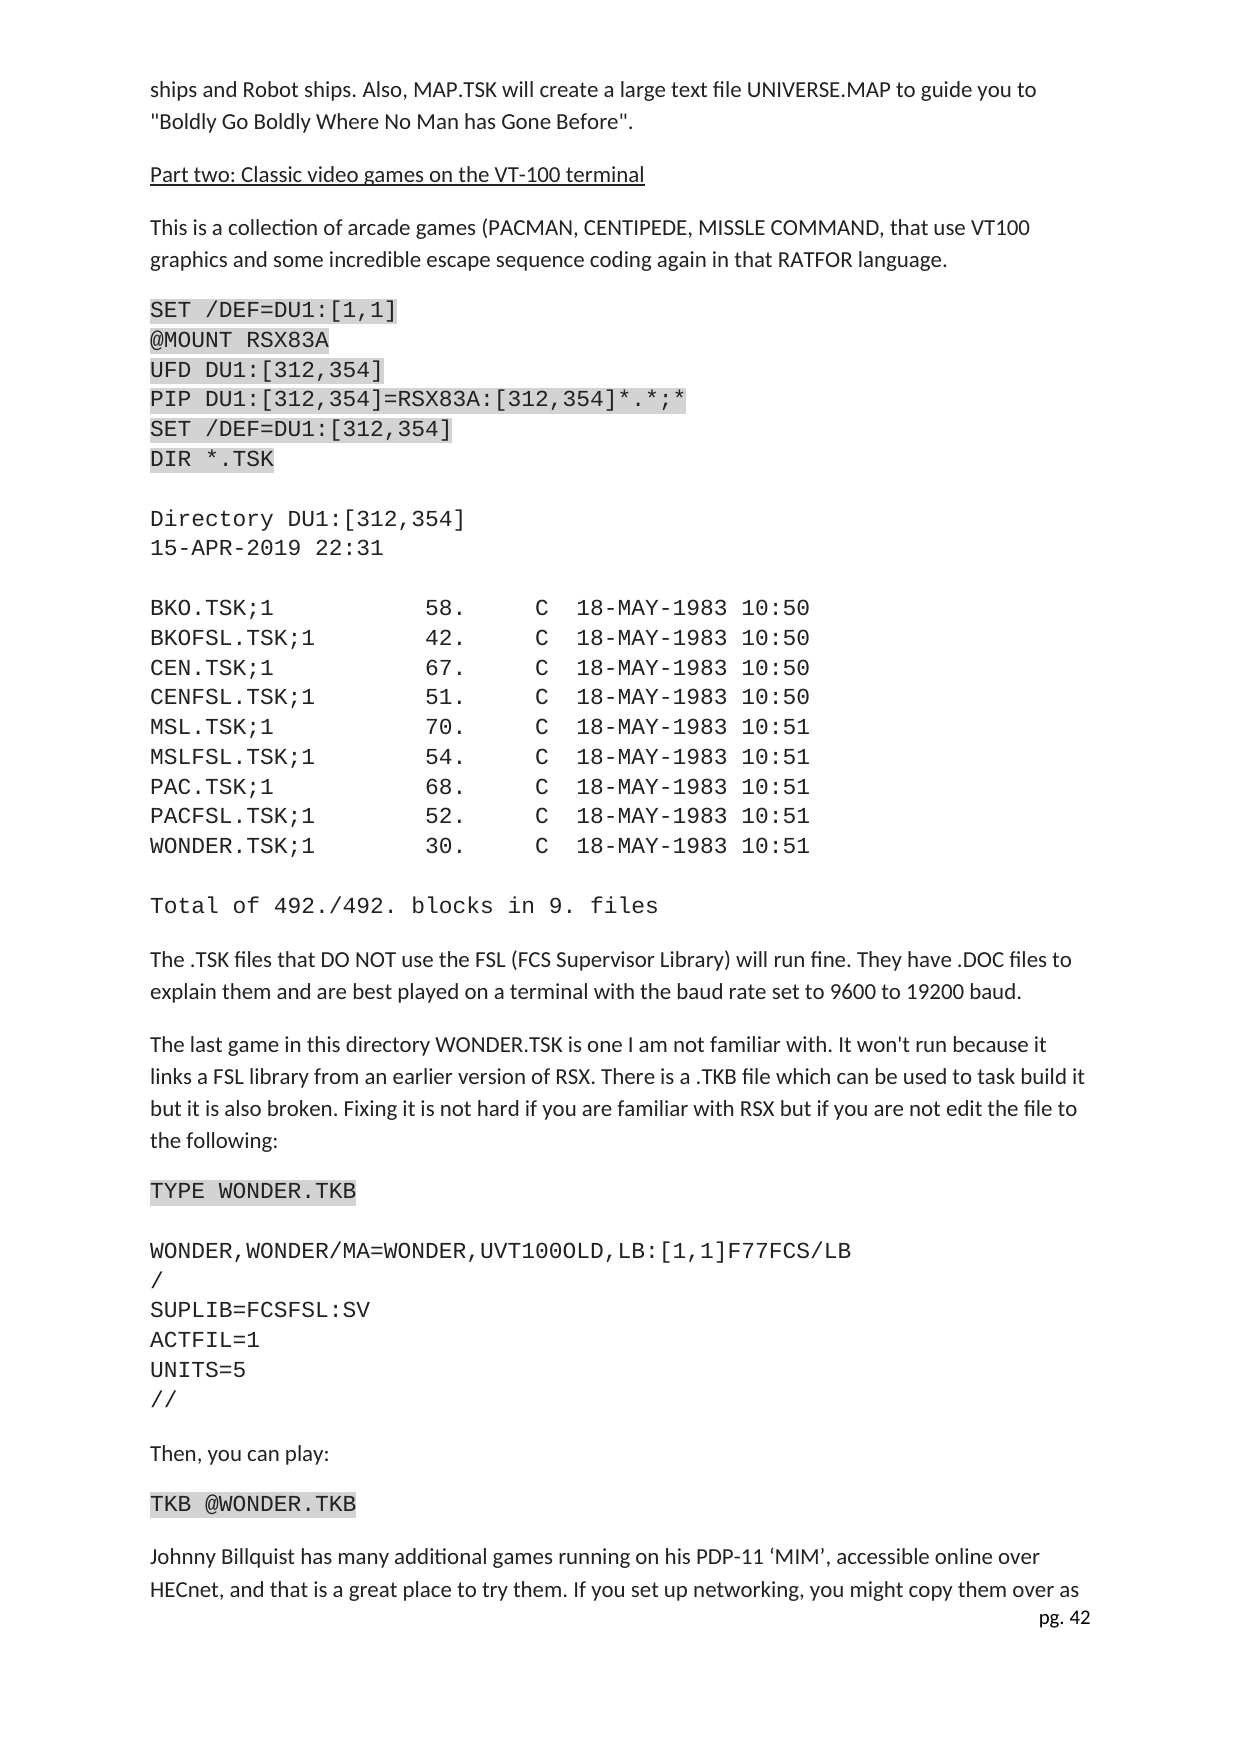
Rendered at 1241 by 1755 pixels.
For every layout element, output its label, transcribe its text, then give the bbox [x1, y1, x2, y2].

text PIP DU1:[312,354]=RSX83A:[312,354]*.*;* [150, 388, 1090, 414]
text SET /DEF=DU1:[312,354] [150, 418, 1090, 443]
text Part two: Classic video games on the VT-100 terminal [150, 160, 1090, 188]
text Directory DU1:[312,354] 15-APR-2019 22:31 BKO.TSK;1 58. C 18-MAY-1983 10:50 BKOFSL.TSK;1 42. C 18-MAY-1983 10:50 CEN.TSK;1 67. C 18-MAY-1983 10:50 CENFSL.TSK;1 51. C 18-MAY-1983 10:50 MSL.TSK;1 70. C 18-MAY-1983 10:51 MSLFSL.TSK;1 54. C 18-MAY-1983 10:51 PAC.TSK;1 68. C 18-MAY-1983 10:51 PACFSL.TSK;1 52. C 18-MAY-1983 10:51 WONDER.TSK;1 30. C 18-MAY-1983 10:51 Total of 492./492. blocks in 9. files [150, 477, 1090, 920]
text Then, you can play: [150, 1439, 1090, 1467]
text The last game in this directory WONDER.TSK is one I am not familiar with. It won't run because it links a FSL library from an earlier version of RSX. There is a .TKB file which can be used to task build it but it is also broken. Fixing it is not hard if you are familiar with RSX but if you are not edit the file to the following: [150, 1030, 1090, 1155]
text DIR *.TSK [150, 447, 1090, 473]
text UFD DU1:[312,354] [150, 358, 1090, 384]
text SET /DEF=DU1:[1,1] [150, 298, 1090, 324]
text The .TSK files that DO NOT use the FSL (FCS Supervisor Library) will run fine. They have .DOC files to explain them and are best played on a terminal with the baud rate set to 9600 to 19200 baud. [150, 945, 1090, 1005]
text ships and Robot ships. Also, MAP.TSK will create a large text file UNIVERSE.MAP to guide you to "Boldly Go Boldly Where No Man has Gone Before". [150, 75, 1090, 135]
text @MOUNT RSX83A [150, 328, 1090, 354]
text Johnny Billquist has many additional games running on his PDP-11 ‘MIM’, accessible online over HECnet, and that is a great place to try them. If you set up networking, you might copy them over as [150, 1542, 1090, 1603]
text This is a collection of arcade games (PACMAN, CENTIPEDE, MISSLE COMMAND, that use VT100 graphics and some incredible escape sequence coding again in that RATFOR language. [150, 213, 1090, 273]
text TYPE WONDER.TKB WONDER,WONDER/MA=WONDER,UVT100OLD,LB:[1,1]F77FCS/LB / SUPLIB=FCSFSL:SV ACTFIL=1 UNITS=5 // [150, 1180, 1090, 1414]
text TKB @WONDER.TKB [150, 1492, 1090, 1518]
